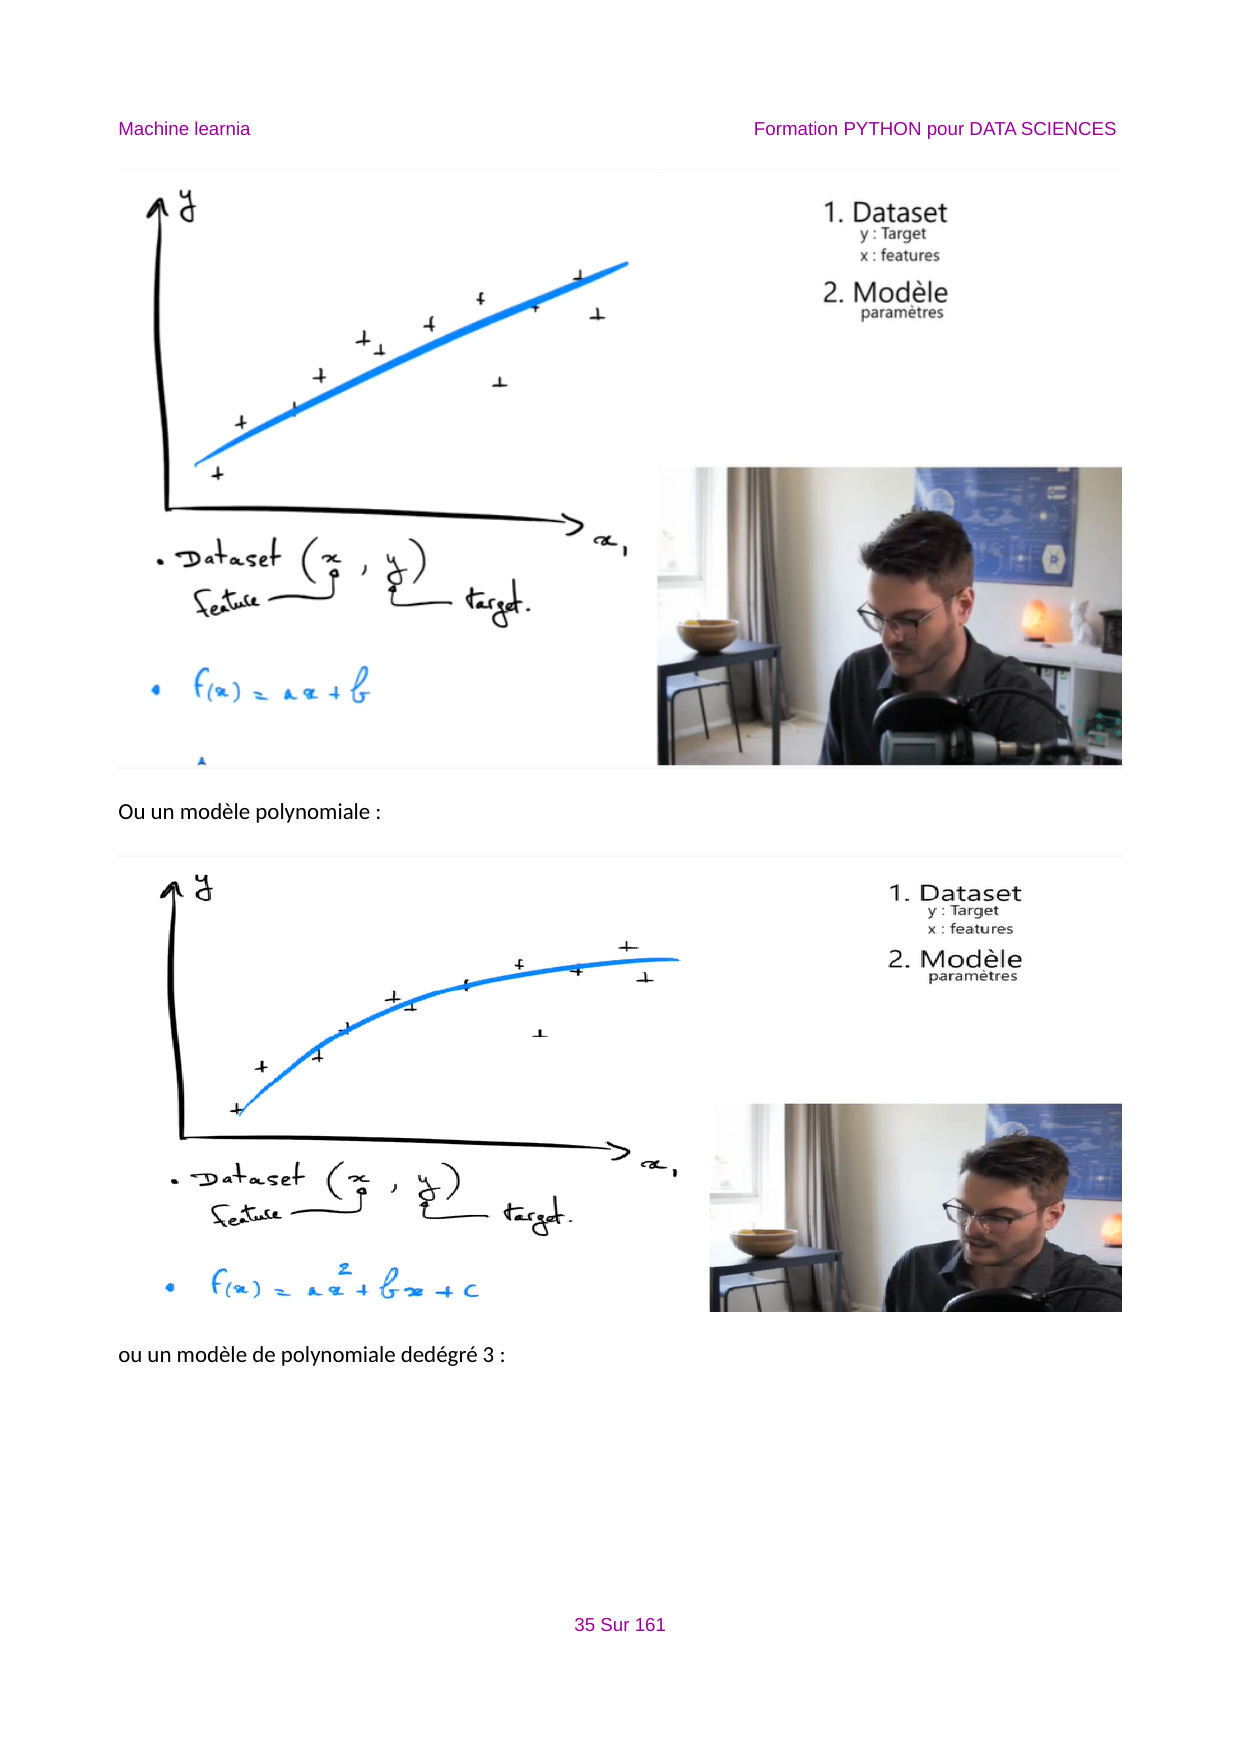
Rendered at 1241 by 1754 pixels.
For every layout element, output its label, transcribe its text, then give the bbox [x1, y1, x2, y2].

picture [118, 169, 1122, 770]
text Ou un modèle polynomiale : [118, 797, 1122, 825]
text ou un modèle de polynomiale dedégré 3 : [118, 1340, 1122, 1368]
picture [118, 853, 1122, 1312]
